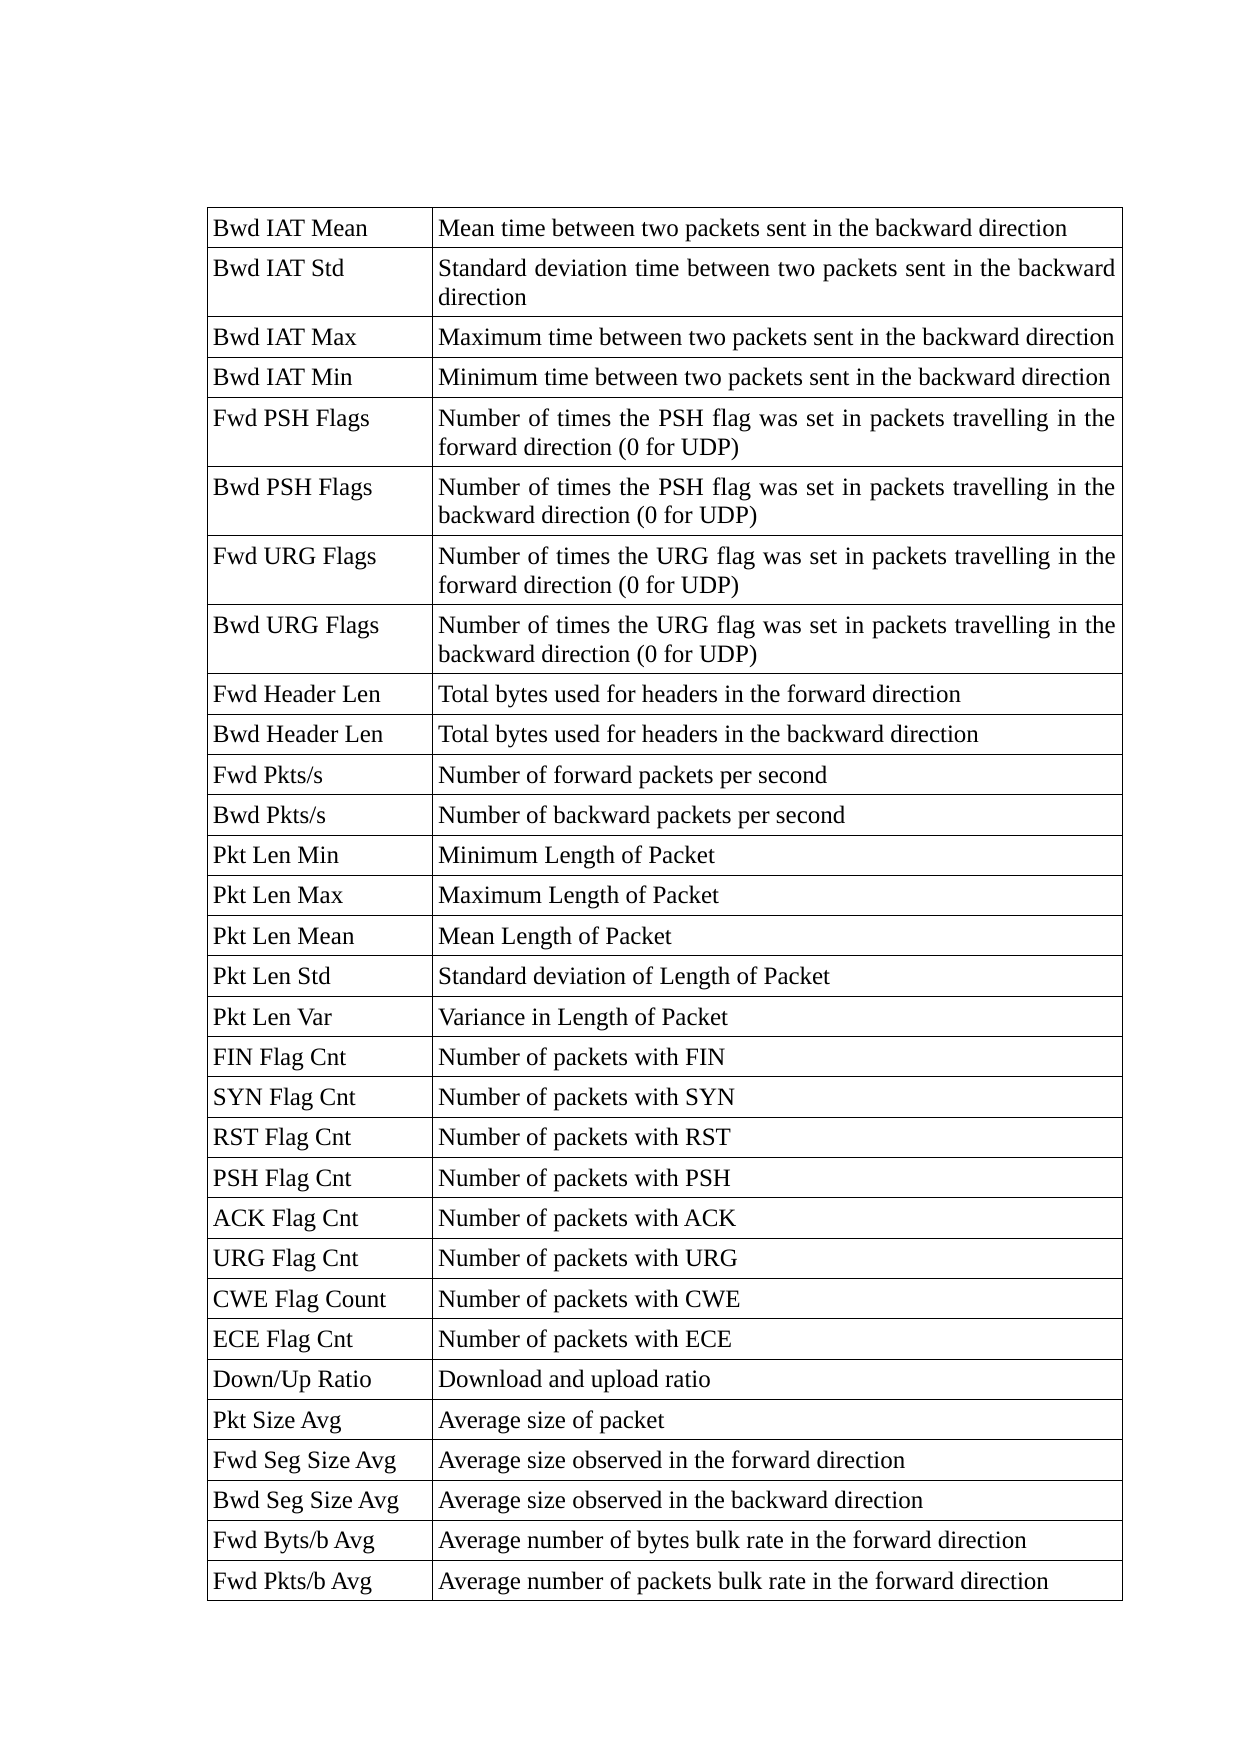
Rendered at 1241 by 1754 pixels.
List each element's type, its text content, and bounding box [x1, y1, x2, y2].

table_cell Standard deviation time between two packets sent in the backward direction [433, 248, 1122, 316]
table_cell Number of times the URG flag was set in packets travelling in the forward direction (0 for UDP) [433, 536, 1122, 604]
table_cell Number of packets with ECE [433, 1319, 1122, 1358]
table_cell PSH Flag Cnt [208, 1158, 432, 1197]
table_cell Pkt Len Max [208, 876, 432, 915]
table_cell Total bytes used for headers in the backward direction [433, 715, 1122, 754]
table_cell Pkt Len Var [208, 997, 432, 1036]
table_cell Mean time between two packets sent in the backward direction [433, 208, 1122, 247]
table_cell Fwd URG Flags [208, 536, 432, 604]
table_cell Bwd IAT Mean [208, 208, 432, 247]
table_cell Bwd Header Len [208, 715, 432, 754]
table_cell Maximum time between two packets sent in the backward direction [433, 317, 1122, 357]
table_cell Pkt Size Avg [208, 1400, 432, 1439]
table_cell Average number of packets bulk rate in the forward direction [433, 1561, 1122, 1600]
table_cell Fwd Pkts/s [208, 755, 432, 794]
table_cell Pkt Len Min [208, 836, 432, 875]
table_cell FIN Flag Cnt [208, 1037, 432, 1076]
table_cell Pkt Len Std [208, 956, 432, 996]
table_cell Standard deviation of Length of Packet [433, 956, 1122, 996]
table_cell Number of backward packets per second [433, 795, 1122, 834]
table_cell SYN Flag Cnt [208, 1077, 432, 1117]
table_cell Total bytes used for headers in the forward direction [433, 674, 1122, 713]
table_cell Variance in Length of Packet [433, 997, 1122, 1036]
table_cell Number of times the URG flag was set in packets travelling in the backward direction (0 for UDP) [433, 605, 1122, 673]
table_cell Average size observed in the forward direction [433, 1440, 1122, 1479]
table_cell Mean Length of Packet [433, 916, 1122, 955]
table_cell Fwd PSH Flags [208, 398, 432, 466]
table_cell Number of forward packets per second [433, 755, 1122, 794]
table_cell Number of times the PSH flag was set in packets travelling in the backward direction (0 for UDP) [433, 467, 1122, 535]
table_cell Minimum time between two packets sent in the backward direction [433, 358, 1122, 397]
table_cell Bwd Pkts/s [208, 795, 432, 834]
table_cell Bwd IAT Max [208, 317, 432, 357]
table_cell Bwd IAT Std [208, 248, 432, 316]
table_cell Fwd Seg Size Avg [208, 1440, 432, 1479]
table_cell Maximum Length of Packet [433, 876, 1122, 915]
table_cell Pkt Len Mean [208, 916, 432, 955]
table_cell Bwd IAT Min [208, 358, 432, 397]
table_cell Fwd Pkts/b Avg [208, 1561, 432, 1600]
table_cell Number of times the PSH flag was set in packets travelling in the forward direction (0 for UDP) [433, 398, 1122, 466]
table_cell Bwd PSH Flags [208, 467, 432, 535]
table_cell Bwd Seg Size Avg [208, 1481, 432, 1520]
table_cell Number of packets with SYN [433, 1077, 1122, 1117]
table_cell Number of packets with PSH [433, 1158, 1122, 1197]
table_cell Number of packets with CWE [433, 1279, 1122, 1318]
table_cell Fwd Byts/b Avg [208, 1521, 432, 1560]
table_cell CWE Flag Count [208, 1279, 432, 1318]
table_cell URG Flag Cnt [208, 1239, 432, 1278]
table_cell Number of packets with RST [433, 1118, 1122, 1157]
table_cell Number of packets with ACK [433, 1198, 1122, 1238]
table_cell Average size observed in the backward direction [433, 1481, 1122, 1520]
table_cell Number of packets with FIN [433, 1037, 1122, 1076]
table_cell Fwd Header Len [208, 674, 432, 713]
table_cell Average size of packet [433, 1400, 1122, 1439]
table_cell ECE Flag Cnt [208, 1319, 432, 1358]
table_cell Download and upload ratio [433, 1360, 1122, 1399]
table_cell RST Flag Cnt [208, 1118, 432, 1157]
table_cell Number of packets with URG [433, 1239, 1122, 1278]
table_cell Minimum Length of Packet [433, 836, 1122, 875]
table_cell ACK Flag Cnt [208, 1198, 432, 1238]
table_cell Down/Up Ratio [208, 1360, 432, 1399]
table_cell Bwd URG Flags [208, 605, 432, 673]
table_cell Average number of bytes bulk rate in the forward direction [433, 1521, 1122, 1560]
